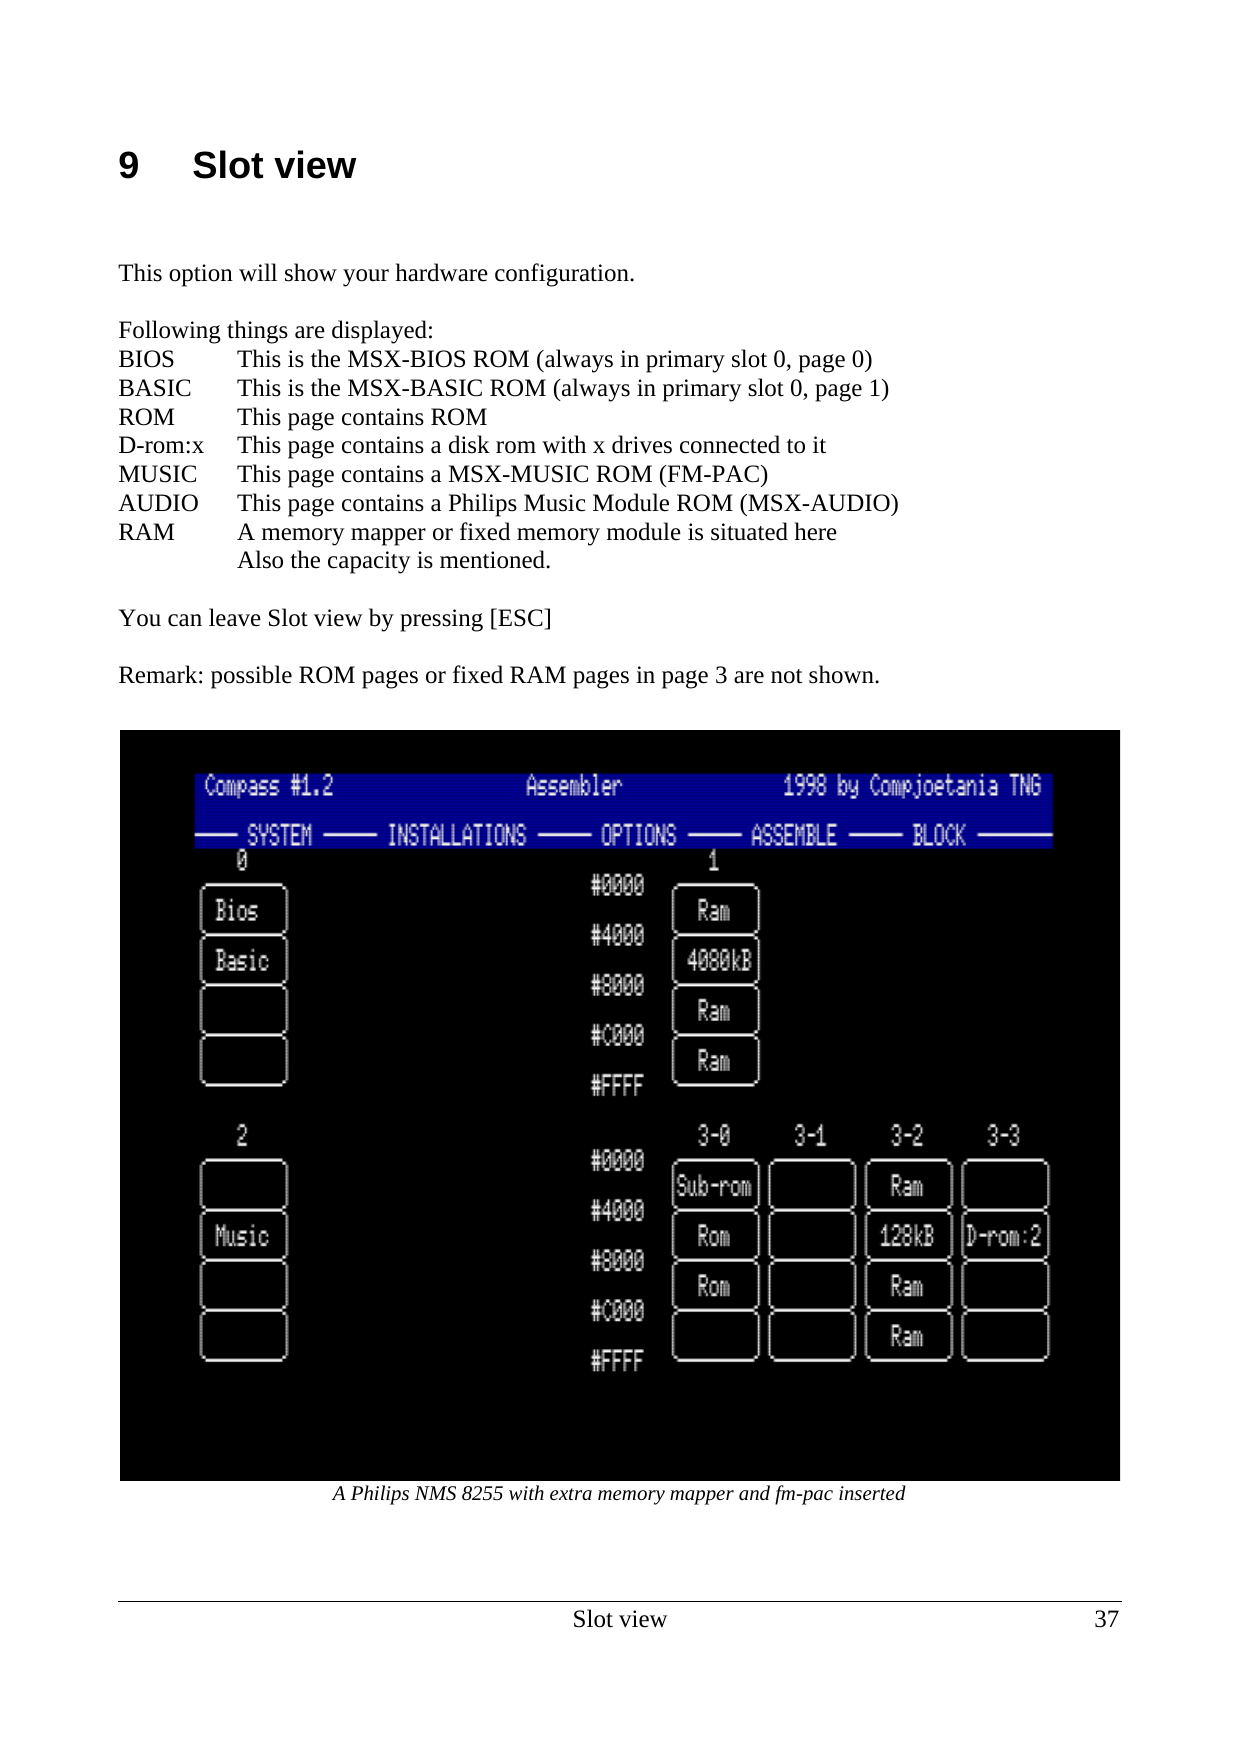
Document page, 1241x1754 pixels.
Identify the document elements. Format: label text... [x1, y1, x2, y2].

text MUSIC This page contains a MSX-MUSIC ROM (FM-PAC) [118, 459, 1122, 488]
subtitle Slot view [118, 143, 1122, 187]
text This option will show your hardware configuration. [118, 258, 1122, 287]
text BIOS This is the MSX-BIOS ROM (always in primary slot 0, page 0) [118, 344, 1122, 373]
text ROM This page contains ROM [118, 402, 1122, 431]
picture [120, 730, 1121, 1481]
text D-rom:x This page contains a disk rom with x drives connected to it [118, 431, 1122, 459]
text Also the capacity is mentioned. [118, 546, 1122, 574]
text BASIC This is the MSX-BASIC ROM (always in primary slot 0, page 1) [118, 373, 1122, 402]
text You can leave Slot view by pressing [ESC] [118, 603, 1122, 632]
text AUDIO This page contains a Philips Music Module ROM (MSX-AUDIO) [118, 488, 1122, 517]
text RAM A memory mapper or fixed memory module is situated here [118, 517, 1122, 546]
text Following things are displayed: [118, 316, 1122, 344]
text A Philips NMS 8255 with extra memory mapper and fm-pac inserted [120, 1481, 1120, 1504]
text Remark: possible ROM pages or fixed RAM pages in page 3 are not shown. [118, 661, 1122, 689]
